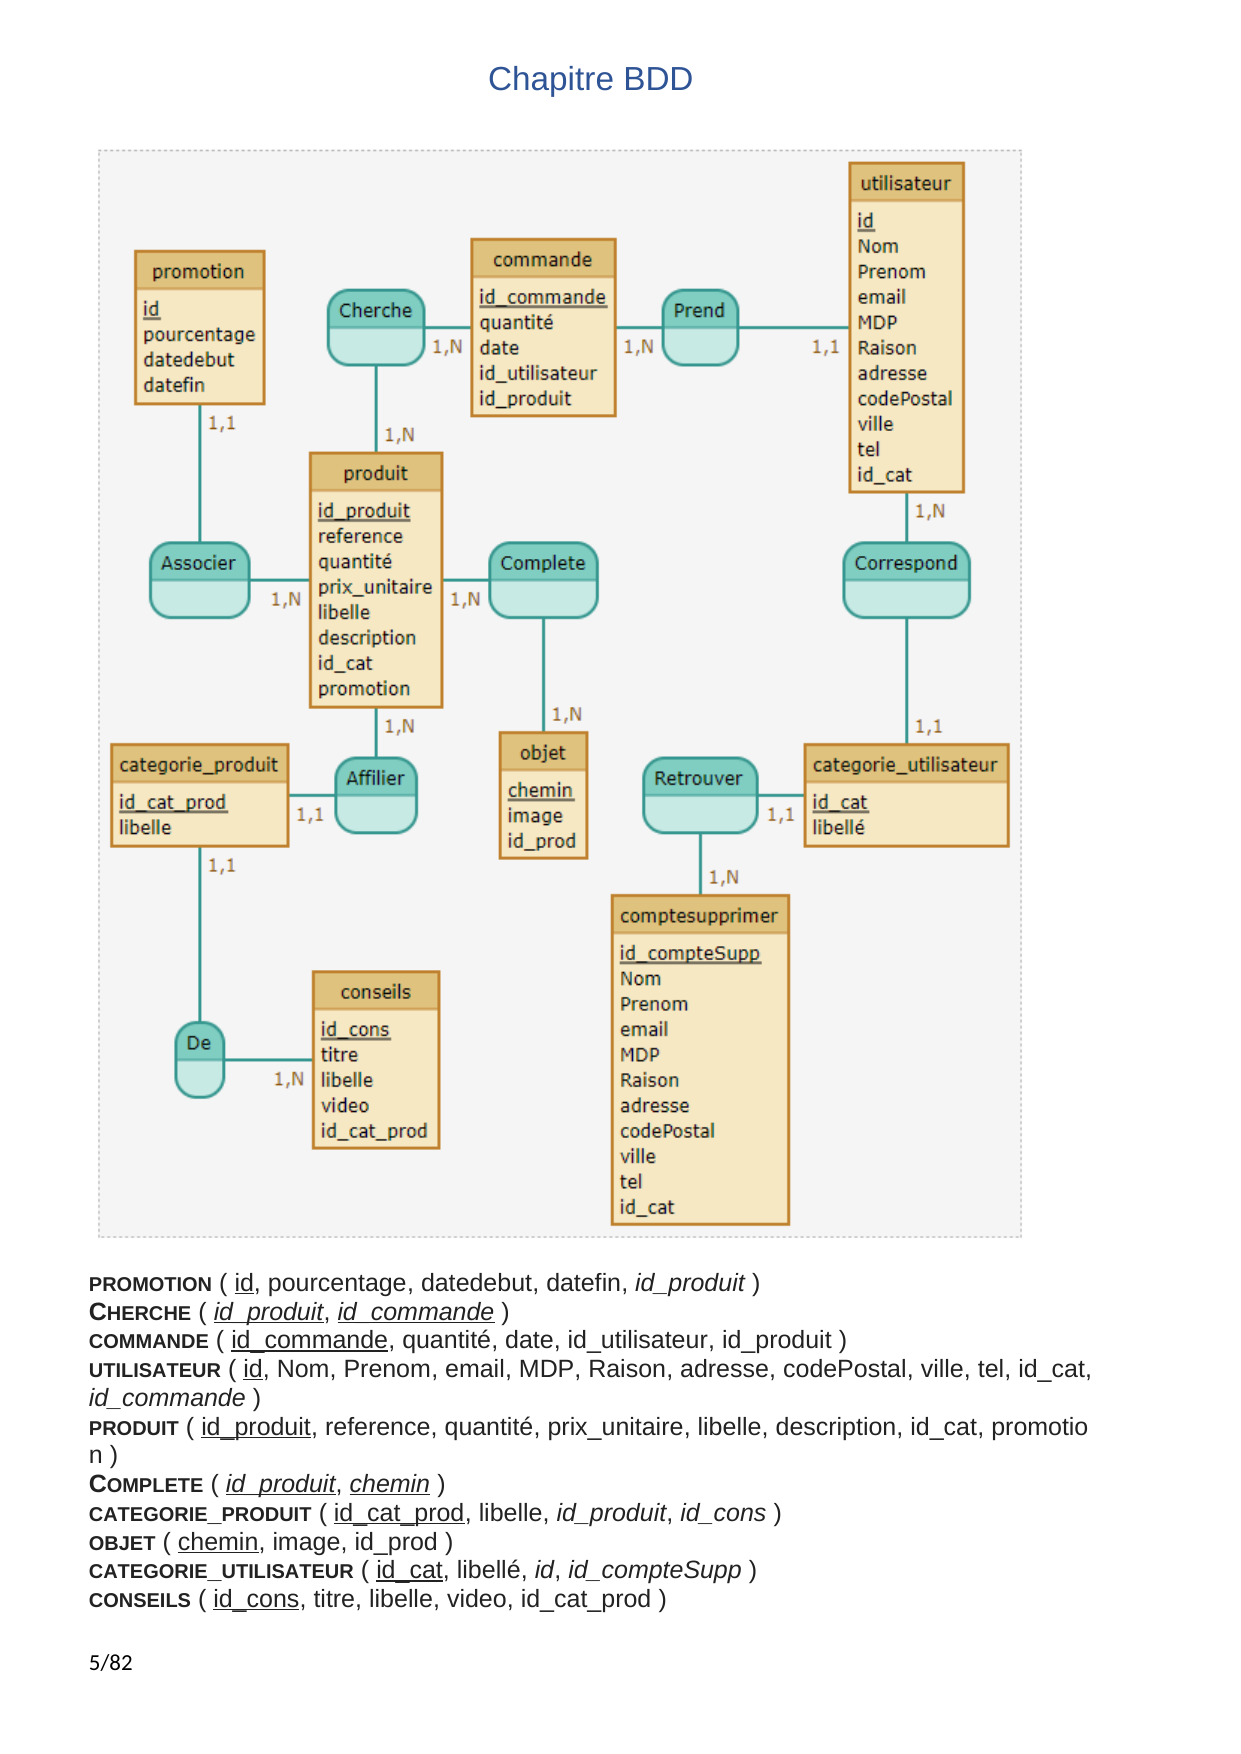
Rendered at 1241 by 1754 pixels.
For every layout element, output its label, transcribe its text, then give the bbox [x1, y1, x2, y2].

text produit ( id_produit, reference, quantité, prix_unitaire, libelle, description, id_cat, promotion ) [89, 1412, 1092, 1469]
picture [88, 147, 1034, 1250]
text objet ( chemin, image, id_prod ) [89, 1527, 1092, 1556]
text categorie_produit ( id_cat_prod, libelle, id_produit, id_cons ) [89, 1498, 1092, 1527]
text Cherche ( id_produit, id_commande ) [89, 1297, 1092, 1326]
subtitle Chapitre BDD [89, 59, 1092, 97]
text commande ( id_commande, quantité, date, id_utilisateur, id_produit ) [89, 1326, 1092, 1354]
text Complete ( id_produit, chemin ) [89, 1469, 1092, 1498]
text conseils ( id_cons, titre, libelle, video, id_cat_prod ) [89, 1584, 1092, 1613]
text categorie_utilisateur ( id_cat, libellé, id, id_compteSupp ) [89, 1556, 1092, 1584]
text utilisateur ( id, Nom, Prenom, email, MDP, Raison, adresse, codePostal, ville, tel, id_cat, id_commande ) [89, 1354, 1092, 1412]
text promotion ( id, pourcentage, datedebut, datefin, id_produit ) [89, 1268, 1092, 1297]
